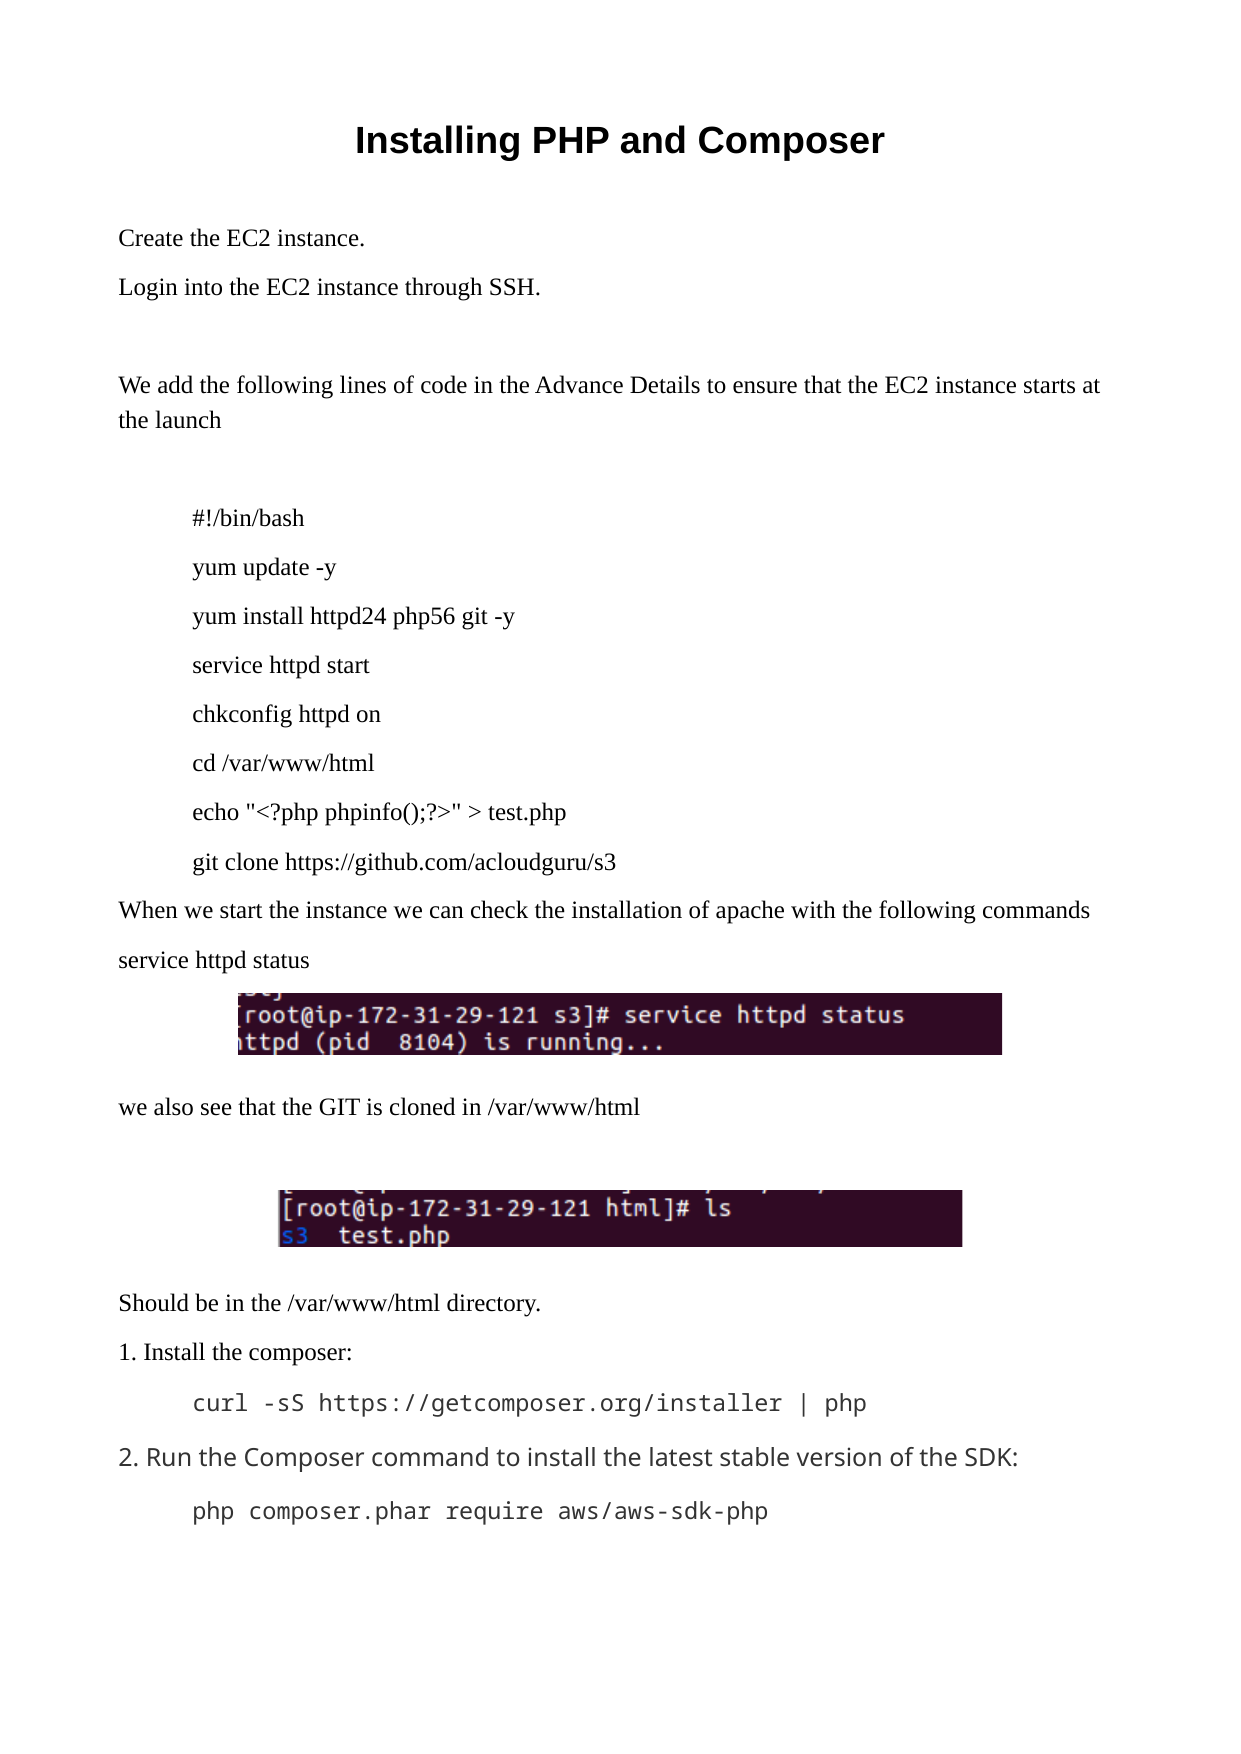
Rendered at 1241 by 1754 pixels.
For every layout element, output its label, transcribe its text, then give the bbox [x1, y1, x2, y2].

text yum install httpd24 php56 git -y [118, 601, 1122, 630]
picture [238, 993, 1003, 1055]
text php composer.phar require aws/aws-sdk-php [118, 1494, 1122, 1527]
text When we start the instance we can check the installation of apache with the following commands [118, 896, 1122, 924]
picture [277, 1190, 963, 1247]
text service httpd status [118, 945, 1122, 973]
text #!/bin/bash [118, 503, 1122, 532]
text echo "<?php phpinfo();?>" > test.php [118, 797, 1122, 826]
text cd /var/www/html [118, 748, 1122, 777]
text service httpd start [118, 650, 1122, 679]
text Login into the EC2 instance through SSH. [118, 272, 1122, 301]
text Should be in the /var/www/html directory. [118, 1288, 1122, 1317]
text we also see that the GIT is cloned in /var/www/html [118, 1092, 1122, 1121]
subtitle Installing PHP and Composer [118, 118, 1122, 162]
text 1. Install the composer: [118, 1337, 1122, 1366]
text Create the EC2 instance. [118, 223, 1122, 252]
text 2. Run the Composer command to install the latest stable version of the SDK: [118, 1439, 1122, 1473]
text We add the following lines of code in the Advance Details to ensure that the EC2 instance starts at the launch [118, 371, 1122, 434]
text chkconfig httpd on [118, 699, 1122, 728]
text curl -sS https://getcomposer.org/installer | php [118, 1386, 1122, 1418]
text git clone https://github.com/acloudguru/s3 [118, 847, 1122, 875]
text yum update -y [118, 552, 1122, 581]
